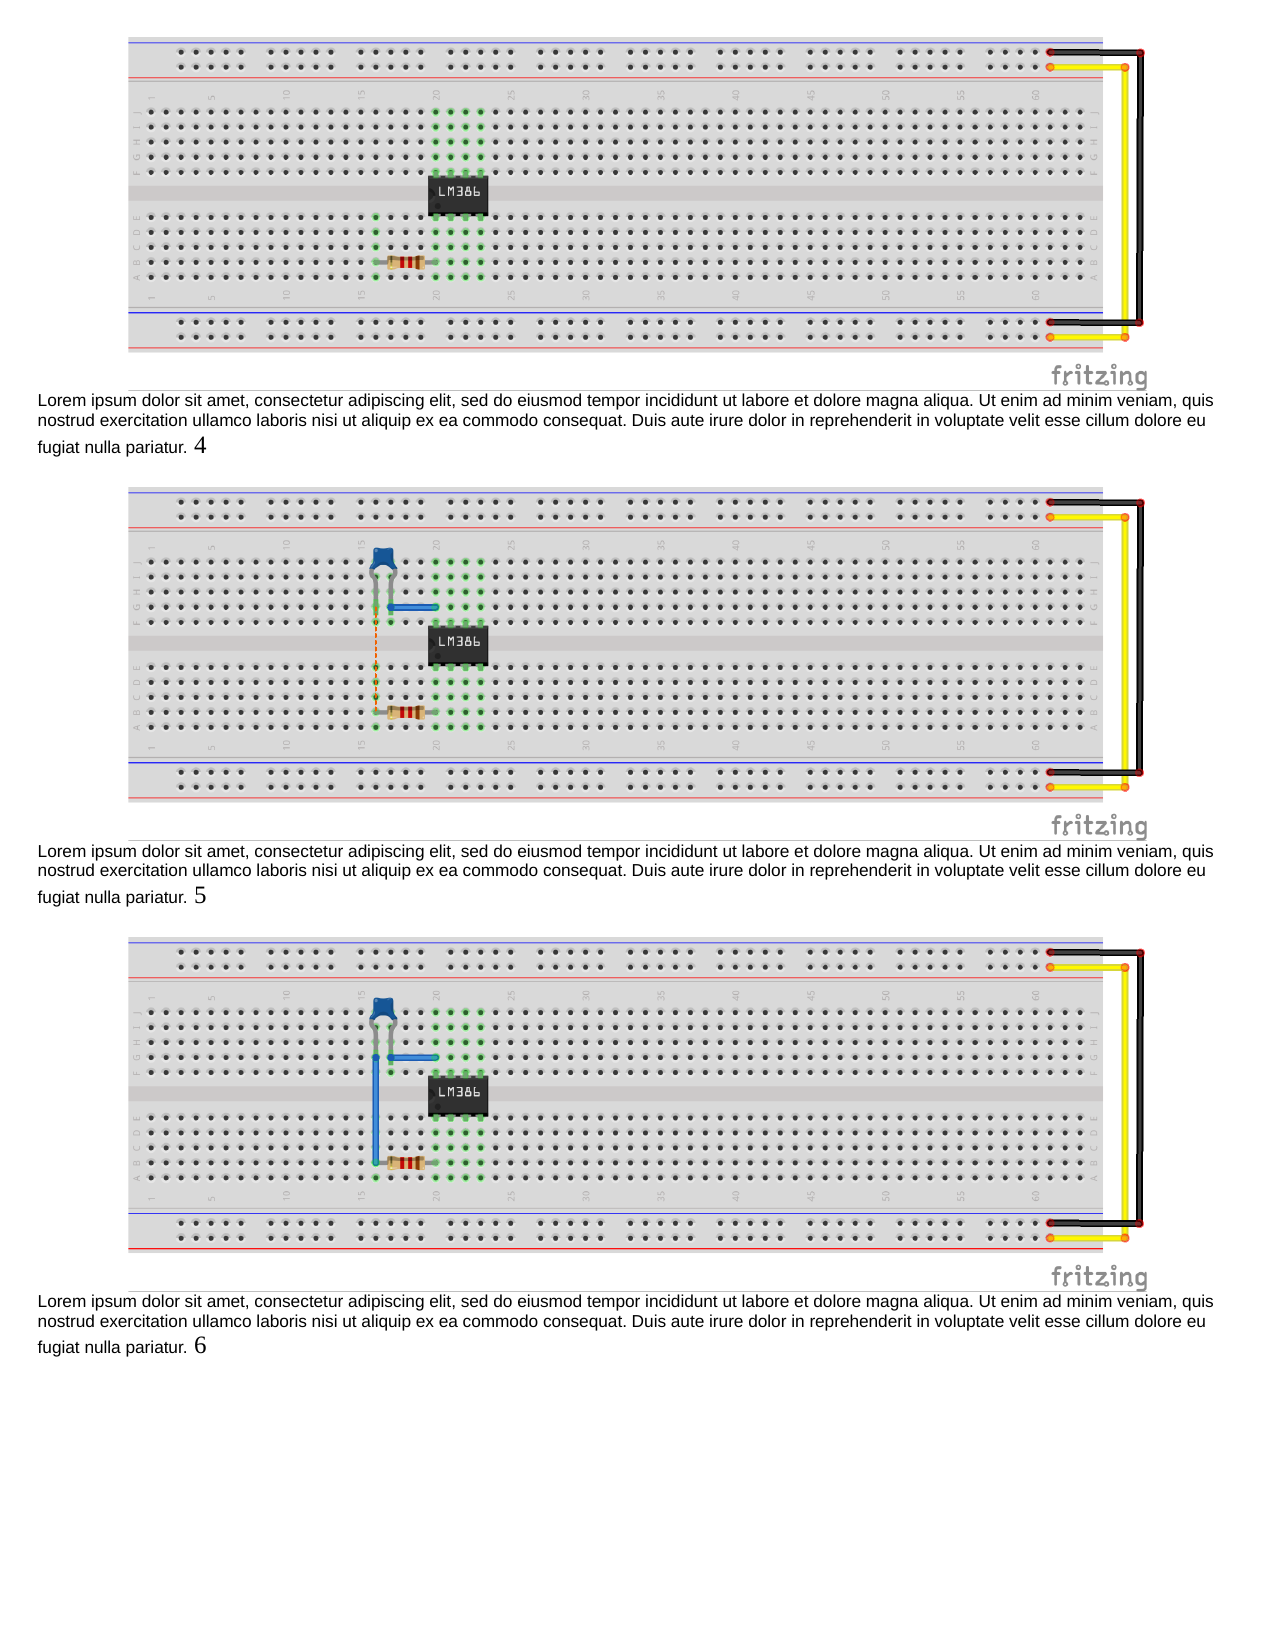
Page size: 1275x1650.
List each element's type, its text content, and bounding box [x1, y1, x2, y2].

picture [128, 37, 1147, 391]
text Lorem ipsum dolor sit amet, consectetur adipiscing elit, sed do eiusmod tempor incididunt ut labore et dolore magna aliqua. Ut enim ad minim veniam, quis nostrud exercitation ullamco laboris nisi ut aliquip ex ea commodo consequat. Duis aute irure dolor in reprehenderit in voluptate velit esse cillum dolore eu fugiat nulla pariatur. 6 [37, 938, 1237, 1359]
picture [128, 937, 1147, 1292]
text Lorem ipsum dolor sit amet, consectetur adipiscing elit, sed do eiusmod tempor incididunt ut labore et dolore magna aliqua. Ut enim ad minim veniam, quis nostrud exercitation ullamco laboris nisi ut aliquip ex ea commodo consequat. Duis aute irure dolor in reprehenderit in voluptate velit esse cillum dolore eu fugiat nulla pariatur. 4 [37, 37, 1237, 459]
picture [128, 487, 1147, 841]
text Lorem ipsum dolor sit amet, consectetur adipiscing elit, sed do eiusmod tempor incididunt ut labore et dolore magna aliqua. Ut enim ad minim veniam, quis nostrud exercitation ullamco laboris nisi ut aliquip ex ea commodo consequat. Duis aute irure dolor in reprehenderit in voluptate velit esse cillum dolore eu fugiat nulla pariatur. 5 [37, 488, 1237, 909]
